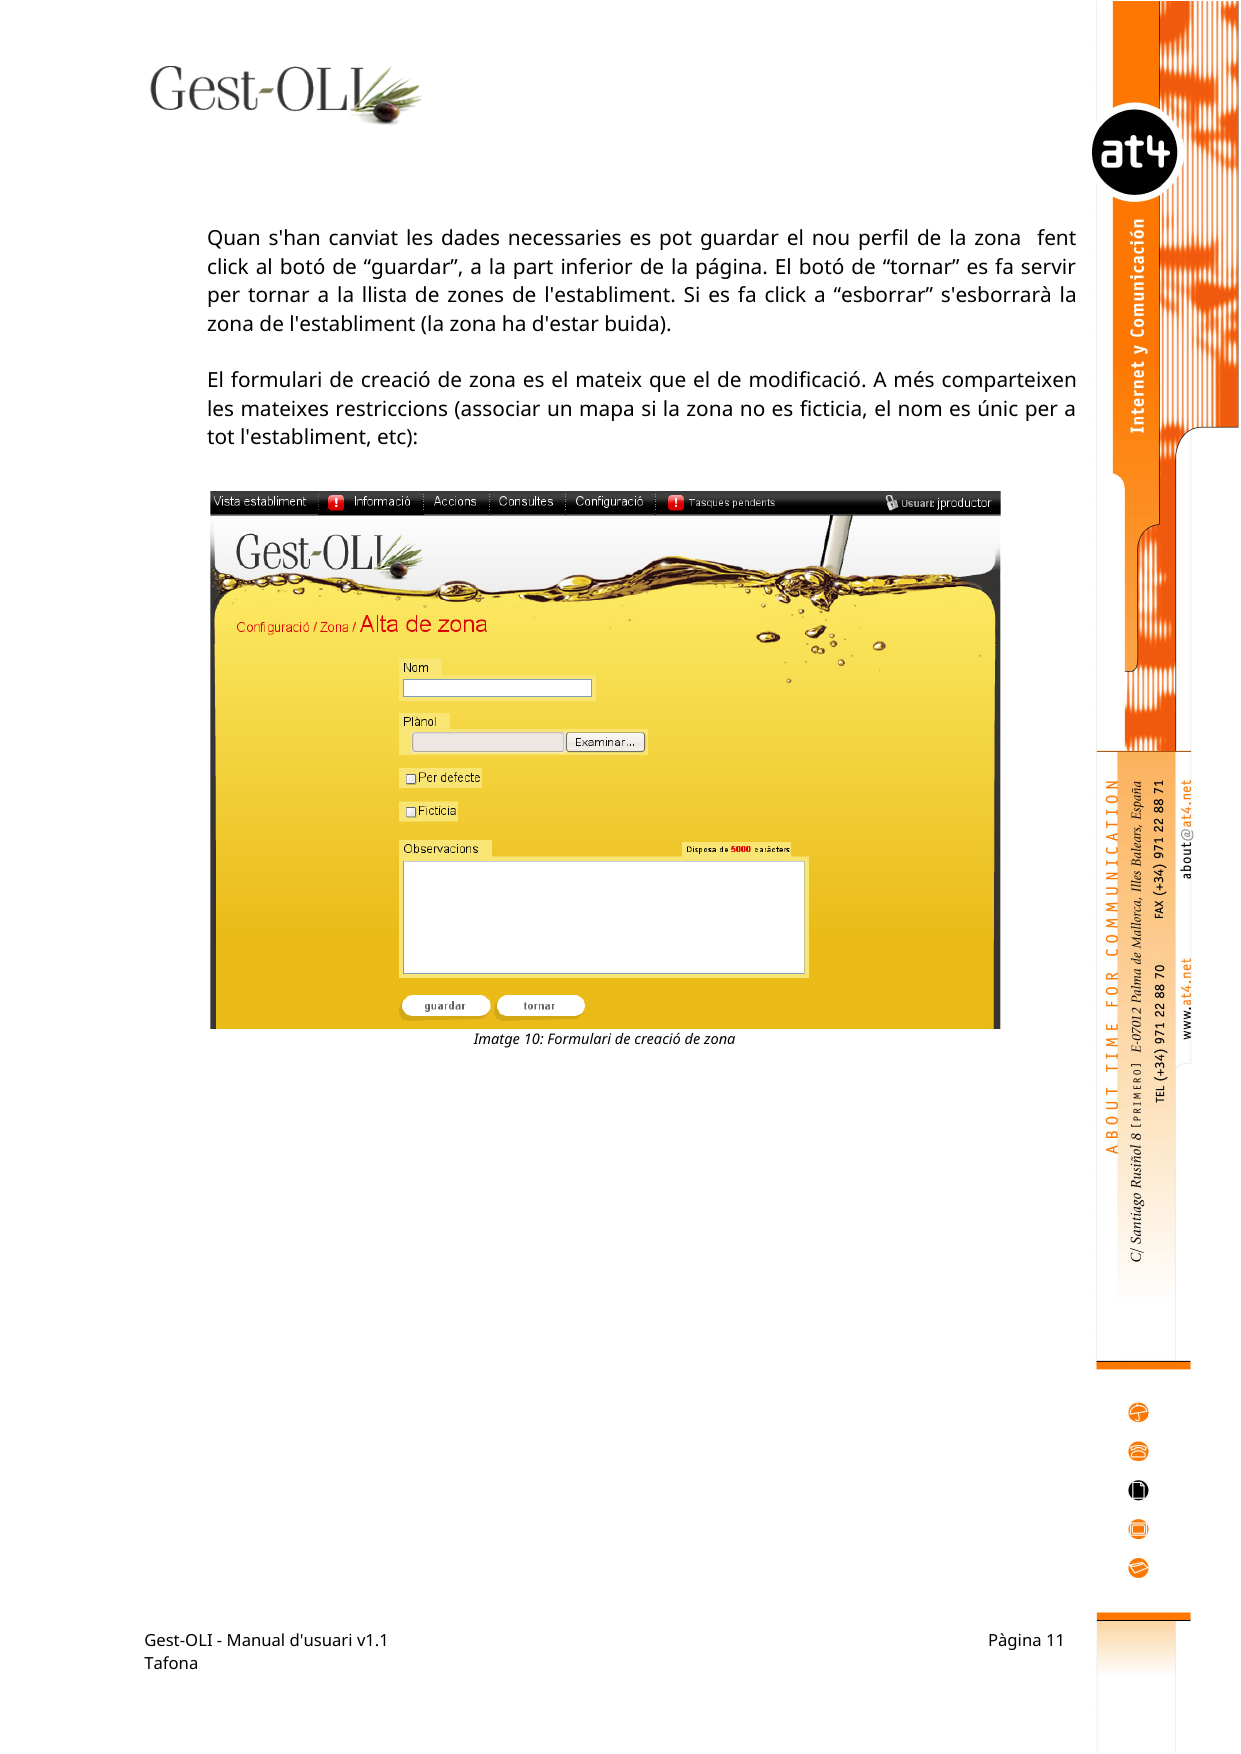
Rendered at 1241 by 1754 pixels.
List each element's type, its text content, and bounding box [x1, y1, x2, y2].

text Imatge 10: Formulari de creació de zona [210, 1029, 1001, 1049]
text Quan s'han canviat les dades necessaries es pot guardar el nou perfil de la zona fent click al botó de “guardar”, a la part inferior de la página. El botó de “tornar” es fa servir per tornar a la llista de zones de l'establiment. Si es fa click a “esborrar” s'esborrarà la zona de l'establiment (la zona ha d'estar buida). [207, 223, 1078, 337]
picture [210, 491, 1001, 1029]
picture [1085, 1, 1239, 1753]
text El formulari de creació de zona es el mateix que el de modificació. A més comparteixen les mateixes restriccions (associar un mapa si la zona no es ficticia, el nom es únic per a tot l'establiment, etc): [207, 366, 1078, 451]
picture [149, 66, 423, 126]
